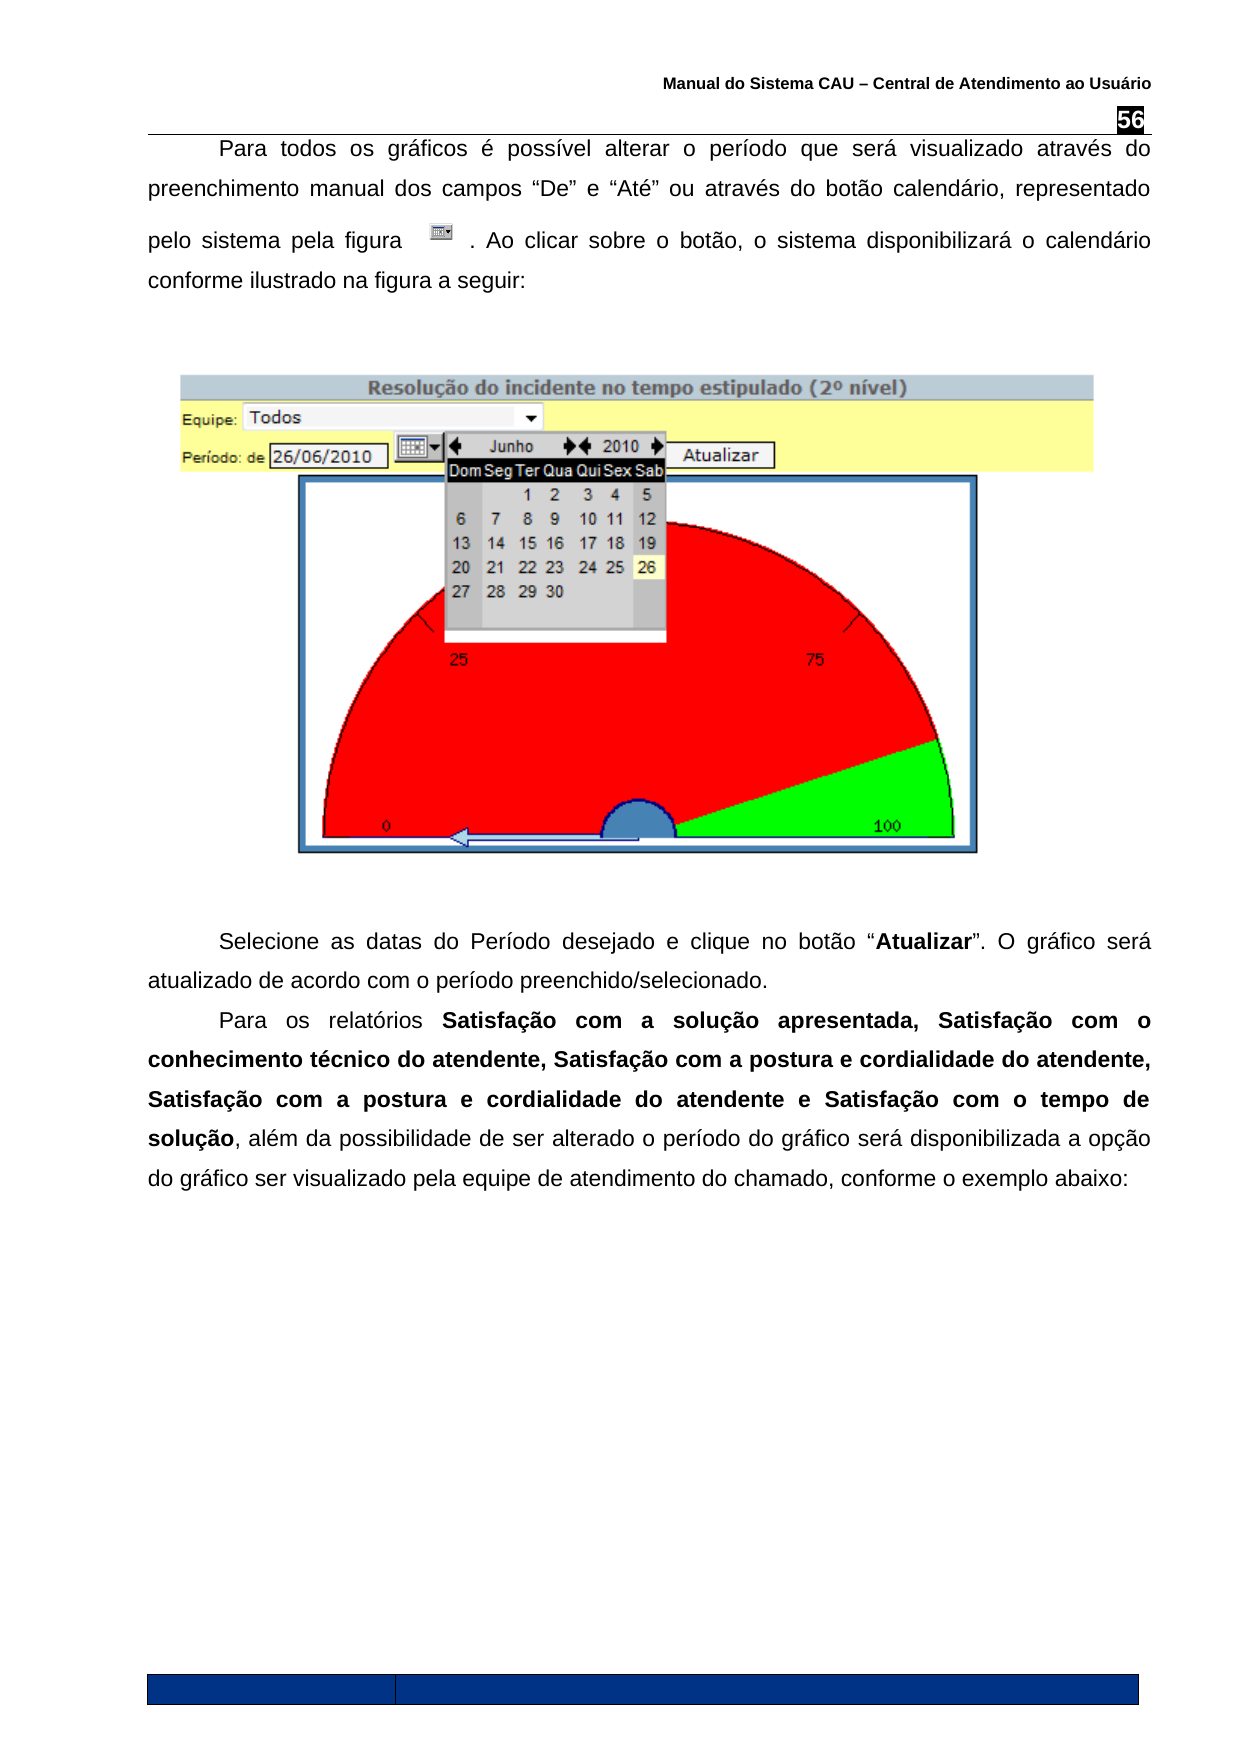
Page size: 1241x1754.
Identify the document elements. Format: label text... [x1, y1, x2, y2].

text Selecione as datas do Período desejado e clique no botão “Atualizar”. O gráfico será atualizado de acordo com o período preenchido/selecionado. [148, 928, 1152, 994]
text Para os relatórios Satisfação com a solução apresentada, Satisfação com o conhecimento técnico do atendente, Satisfação com a postura e cordialidade do atendente, Satisfação com a postura e cordialidade do atendente e Satisfação com o tempo de solução, além da possibilidade de ser alterado o período do gráfico será disponibilizada a opção do gráfico ser visualizado pela equipe de atendimento do chamado, conforme o exemplo abaixo: [148, 1007, 1152, 1191]
text Para todos os gráficos é possível alterar o período que será visualizado através do preenchimento manual dos campos “De” e “Até” ou através do botão calendário, representado pelo sistema pela figura . Ao clicar sobre o botão, o sistema disponibilizará o calendário conforme ilustrado na figura a seguir: [148, 135, 1152, 293]
picture [164, 354, 1103, 867]
picture [429, 223, 453, 240]
